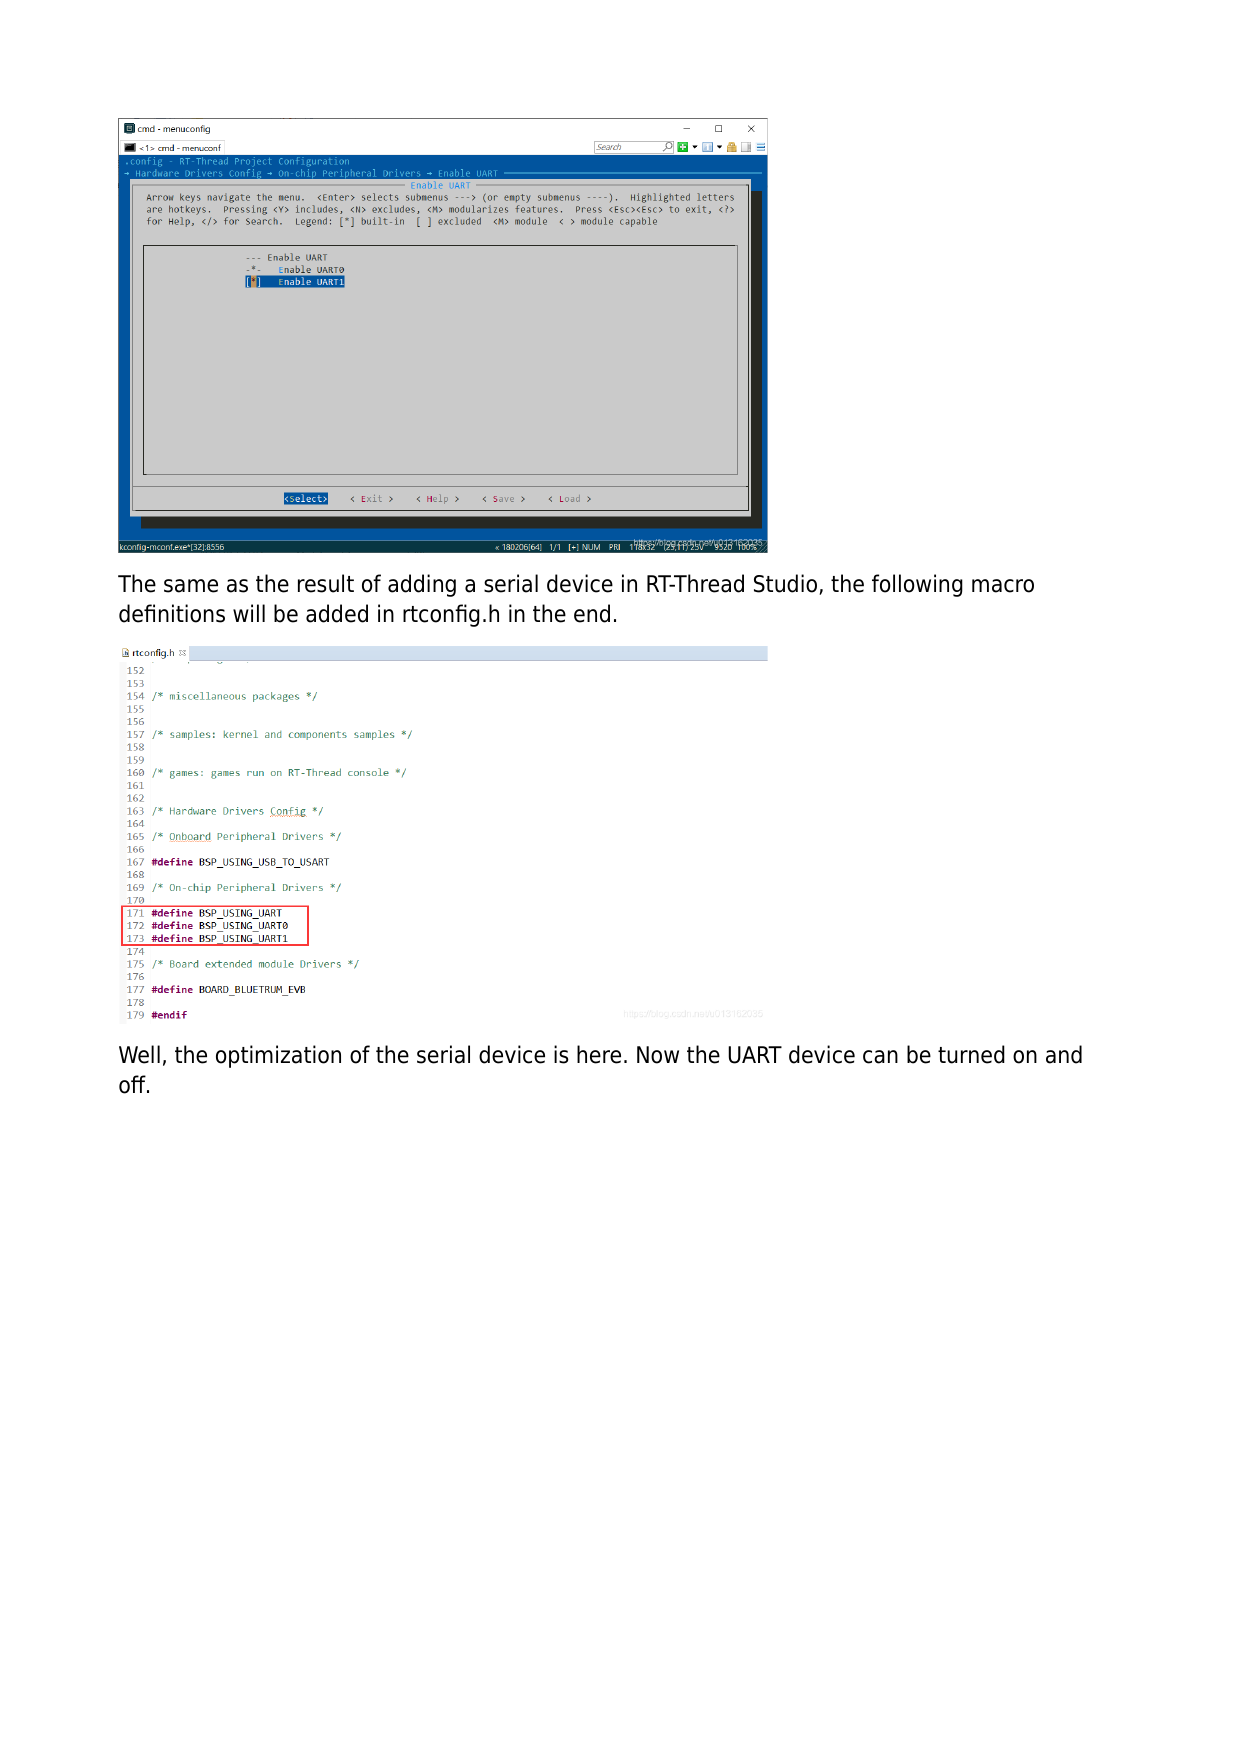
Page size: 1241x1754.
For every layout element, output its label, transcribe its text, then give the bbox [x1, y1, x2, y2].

picture [118, 118, 768, 553]
text Well, the optimization of the serial device is here. Now the UART device can be turned on and off. [118, 1042, 1122, 1099]
picture [118, 646, 768, 1024]
text The same as the result of adding a serial device in RT-Thread Studio, the following macro definitions will be added in rtconfig.h in the end. [118, 571, 1122, 628]
